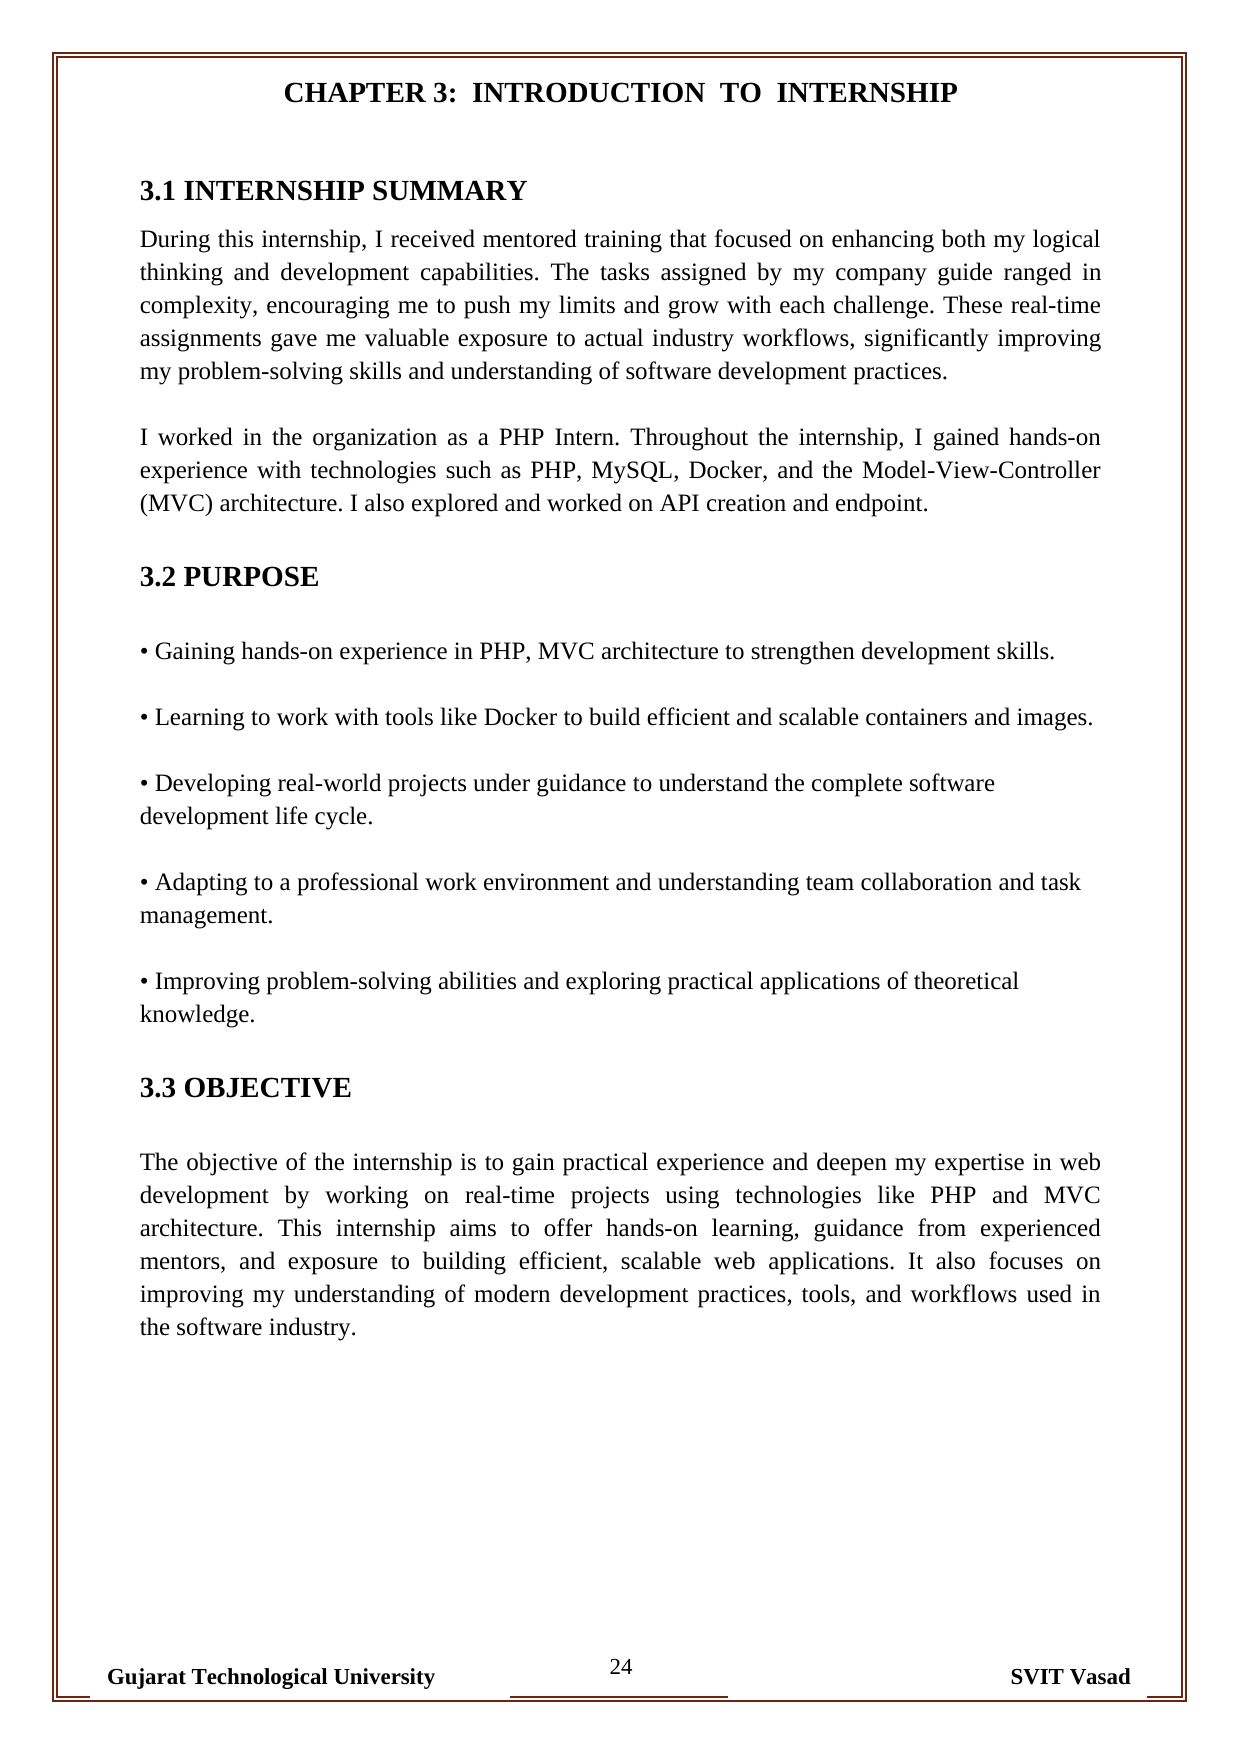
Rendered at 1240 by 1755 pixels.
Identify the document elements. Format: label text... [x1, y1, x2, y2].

text 3.3 OBJECTIVE [139, 1071, 1102, 1104]
text • Gaining hands-on experience in PHP, MVC architecture to strengthen development skills. • Learning to work with tools like Docker to build efficient and scalable containers and images. • Developing real-world projects under guidance to understand the complete software development life cycle. • Adapting to a professional work environment and understanding team collaboration and task management. • Improving problem-solving abilities and exploring practical applications of theoretical knowledge. [139, 598, 1102, 1028]
text 3.2 PURPOSE [139, 559, 1102, 593]
text 3.1 INTERNSHIP SUMMARY [139, 173, 1102, 207]
text During this internship, I received mentored training that focused on enhancing both my logical thinking and development capabilities. The tasks assigned by my company guide ranged in complexity, encouraging me to push my limits and grow with each challenge. These real-time assignments gave me valuable exposure to actual industry workflows, significantly improving my problem-solving skills and understanding of software development practices. [139, 224, 1102, 384]
text CHAPTER 3: INTRODUCTION TO INTERNSHIP [139, 75, 1102, 108]
text I worked in the organization as a PHP Intern. Throughout the internship, I gained hands-on experience with technologies such as PHP, MySQL, Docker, and the Model-View-Controller (MVC) architecture. I also explored and worked on API creation and endpoint. [139, 422, 1102, 517]
text The objective of the internship is to gain practical experience and deepen my expertise in web development by working on real-time projects using technologies like PHP and MVC architecture. This internship aims to offer hands-on learning, guidance from experienced mentors, and exposure to building efficient, scalable web applications. It also focuses on improving my understanding of modern development practices, tools, and workflows used in the software industry. [139, 1109, 1102, 1341]
